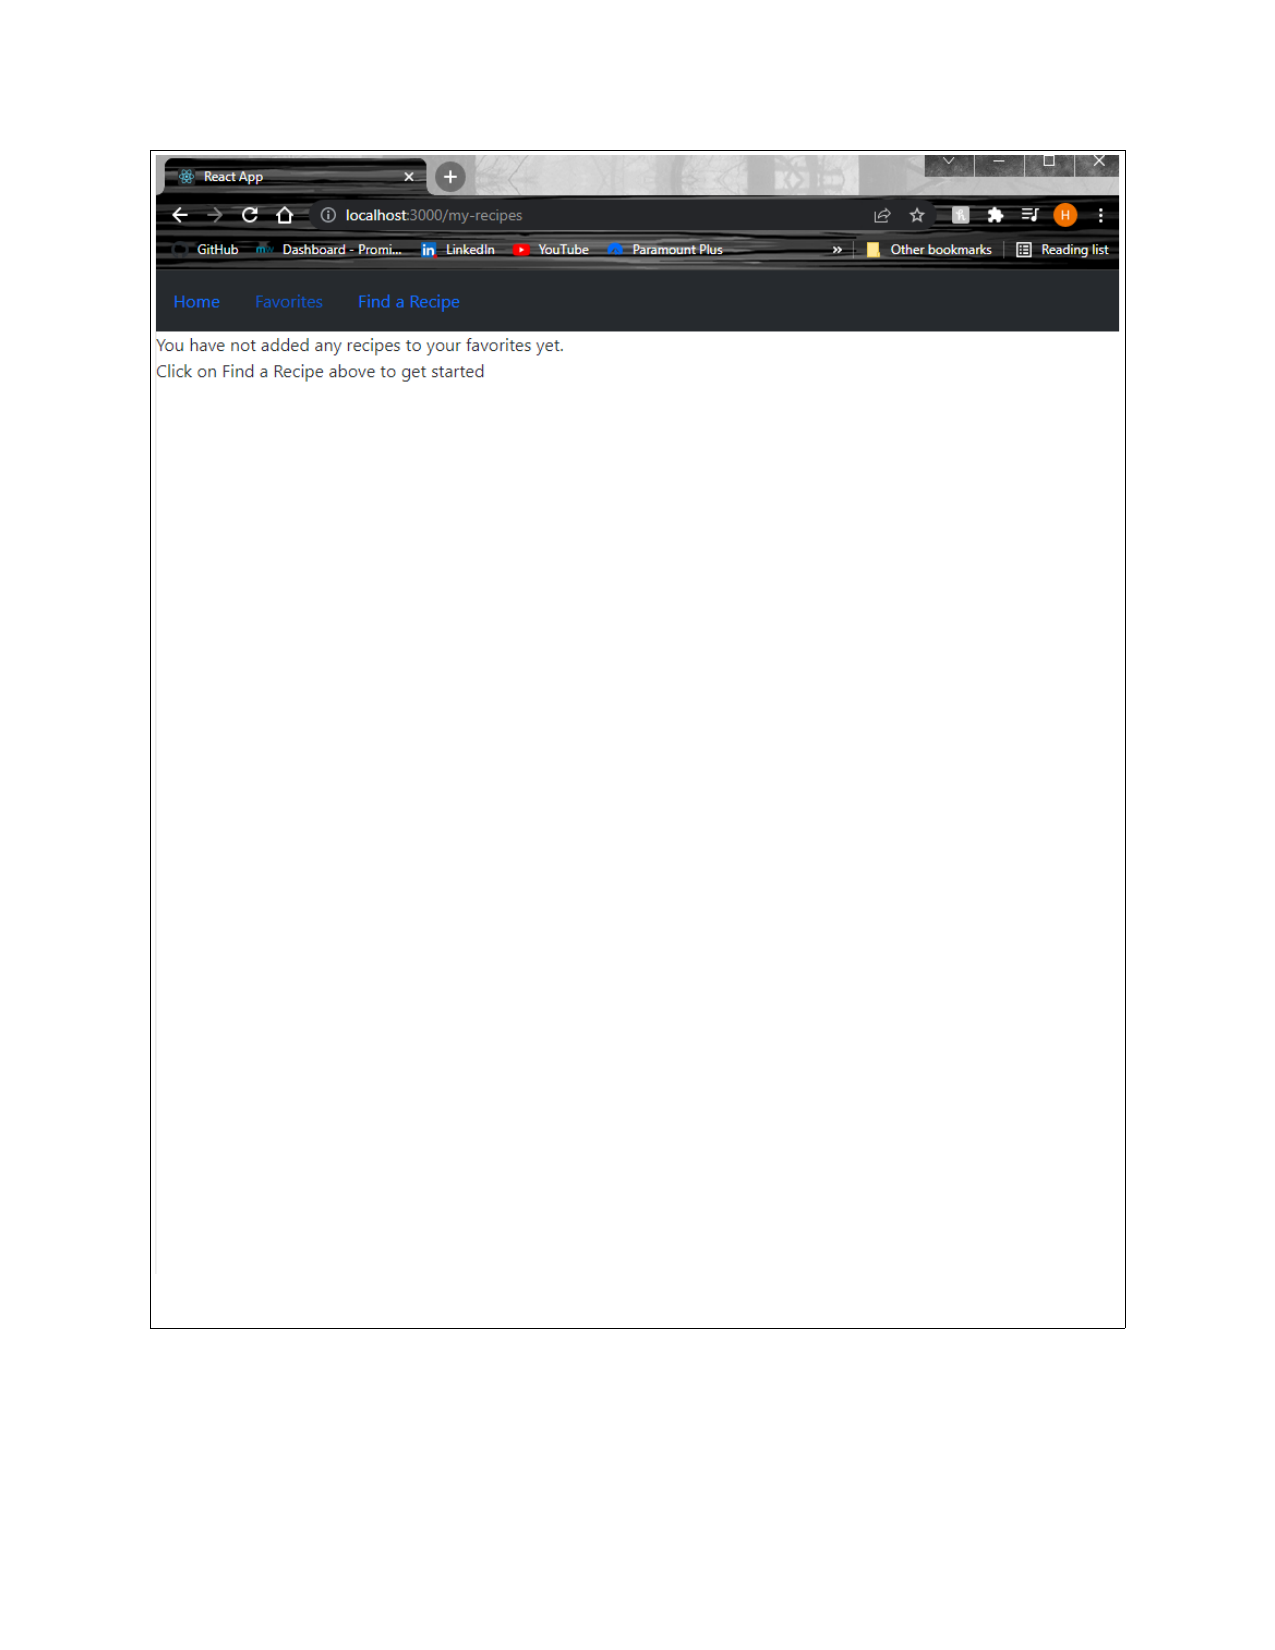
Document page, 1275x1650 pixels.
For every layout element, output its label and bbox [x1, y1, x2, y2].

picture [155, 155, 1120, 1274]
table_cell [151, 151, 1125, 1327]
